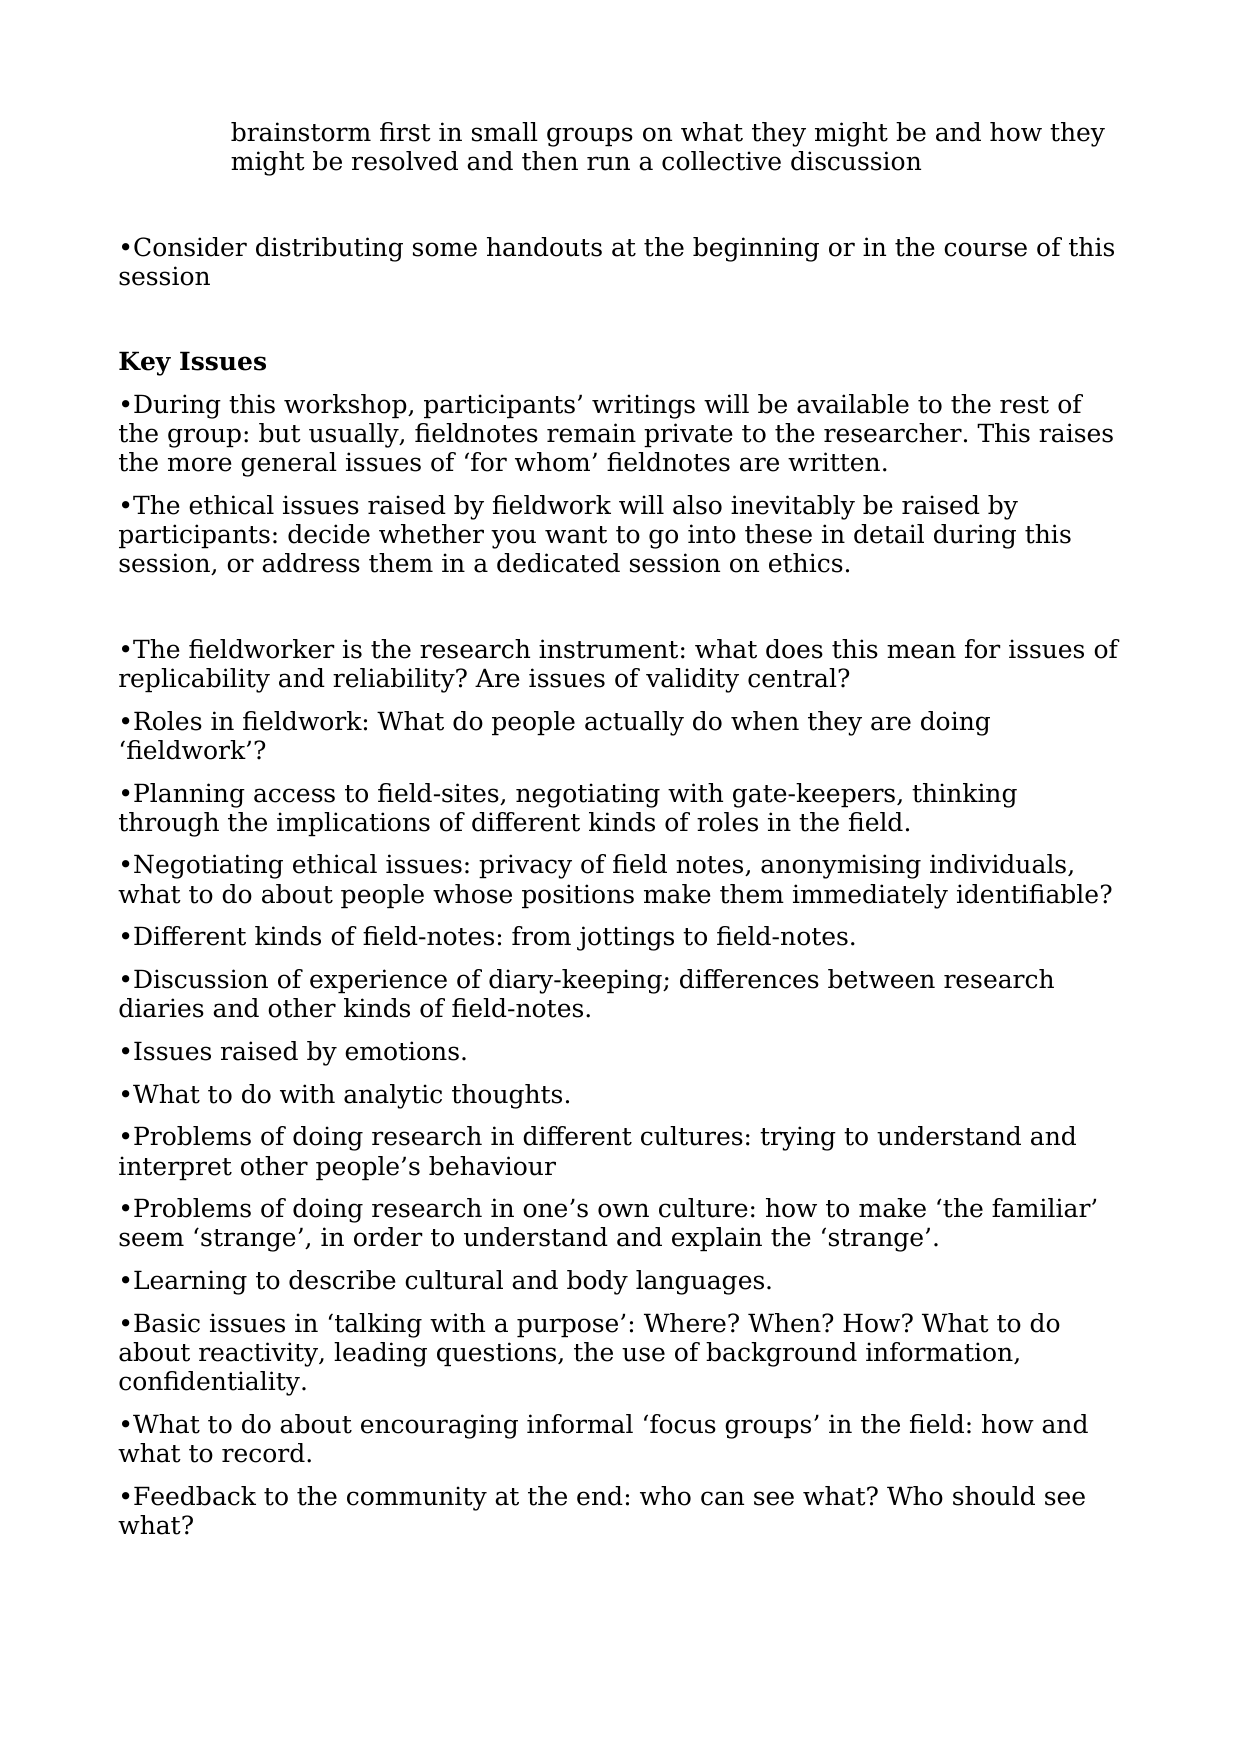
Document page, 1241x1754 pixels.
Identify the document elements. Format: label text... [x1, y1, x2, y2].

list Consider distributing some handouts at the beginning or in the course of this session [118, 233, 1122, 291]
list Negotiating ethical issues: privacy of field notes, anonymising individuals, what to do about people whose positions make them immediately identifiable? [118, 851, 1122, 909]
list Learning to describe cultural and body languages. [118, 1266, 1122, 1295]
list Issues raised by emotions. [118, 1037, 1122, 1066]
list Roles in fieldwork: What do people actually do when they are doing ‘fieldwork’? [118, 707, 1122, 765]
list During this workshop, participants’ writings will be available to the rest of the group: but usually, fieldnotes remain private to the researcher. This raises the more general issues of ‘for whom’ fieldnotes are written. [118, 390, 1122, 478]
list What to do about encouraging informal ‘focus groups’ in the field: how and what to record. [118, 1410, 1122, 1468]
list The fieldworker is the research instrument: what does this mean for issues of replicability and reliability? Are issues of validity central? [118, 635, 1122, 693]
list What to do with analytic thoughts. [118, 1080, 1122, 1109]
list The ethical issues raised by fieldwork will also inevitably be raised by participants: decide whether you want to go into these in detail during this session, or address them in a dedicated session on ethics. [118, 491, 1122, 579]
list Different kinds of field-notes: from jottings to field-notes. [118, 922, 1122, 952]
list brainstorm first in small groups on what they might be and how they might be resolved and then run a collective discussion [193, 118, 1122, 176]
list Problems of doing research in one’s own culture: how to make ‘the familiar’ seem ‘strange’, in order to understand and explain the ‘strange’. [118, 1194, 1122, 1253]
text Key Issues [118, 347, 1122, 377]
list Problems of doing research in different cultures: trying to understand and interpret other people’s behaviour [118, 1122, 1122, 1181]
list Planning access to field-sites, negotiating with gate-keepers, thinking through the implications of different kinds of roles in the field. [118, 779, 1122, 837]
list Basic issues in ‘talking with a purpose’: Where? When? How? What to do about reactivity, leading questions, the use of background information, confidentiality. [118, 1309, 1122, 1396]
list Discussion of experience of diary-keeping; differences between research diaries and other kinds of field-notes. [118, 965, 1122, 1023]
list Feedback to the community at the end: who can see what? Who should see what? [118, 1482, 1122, 1540]
